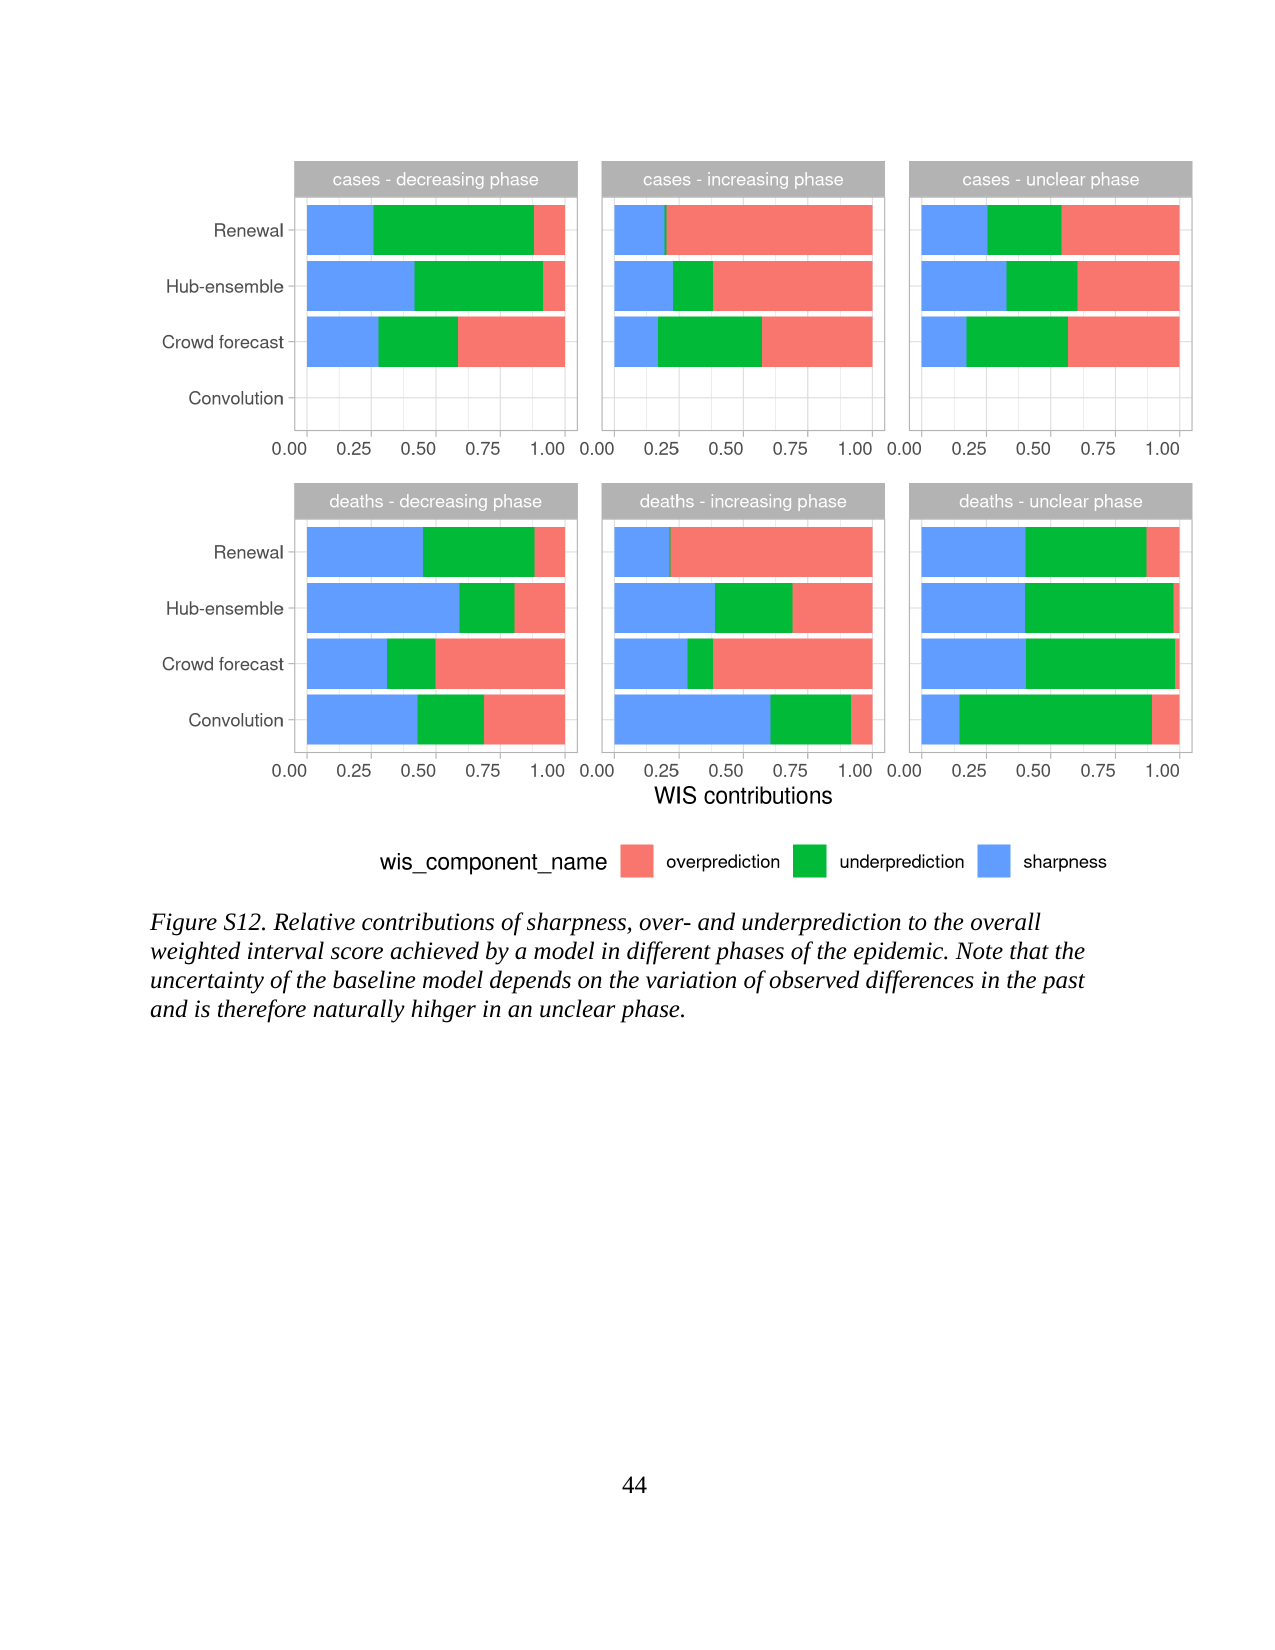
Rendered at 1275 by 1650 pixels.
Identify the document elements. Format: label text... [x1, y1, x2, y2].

text Figure S12. Relative contributions of sharpness, over- and underprediction to the overall weighted interval score achieved by a model in different phases of the epidemic. Note that the uncertainty of the baseline model depends on the variation of observed differences in the past and is therefore naturally hihger in an unclear phase. [150, 902, 1125, 1022]
picture [150, 150, 1204, 902]
